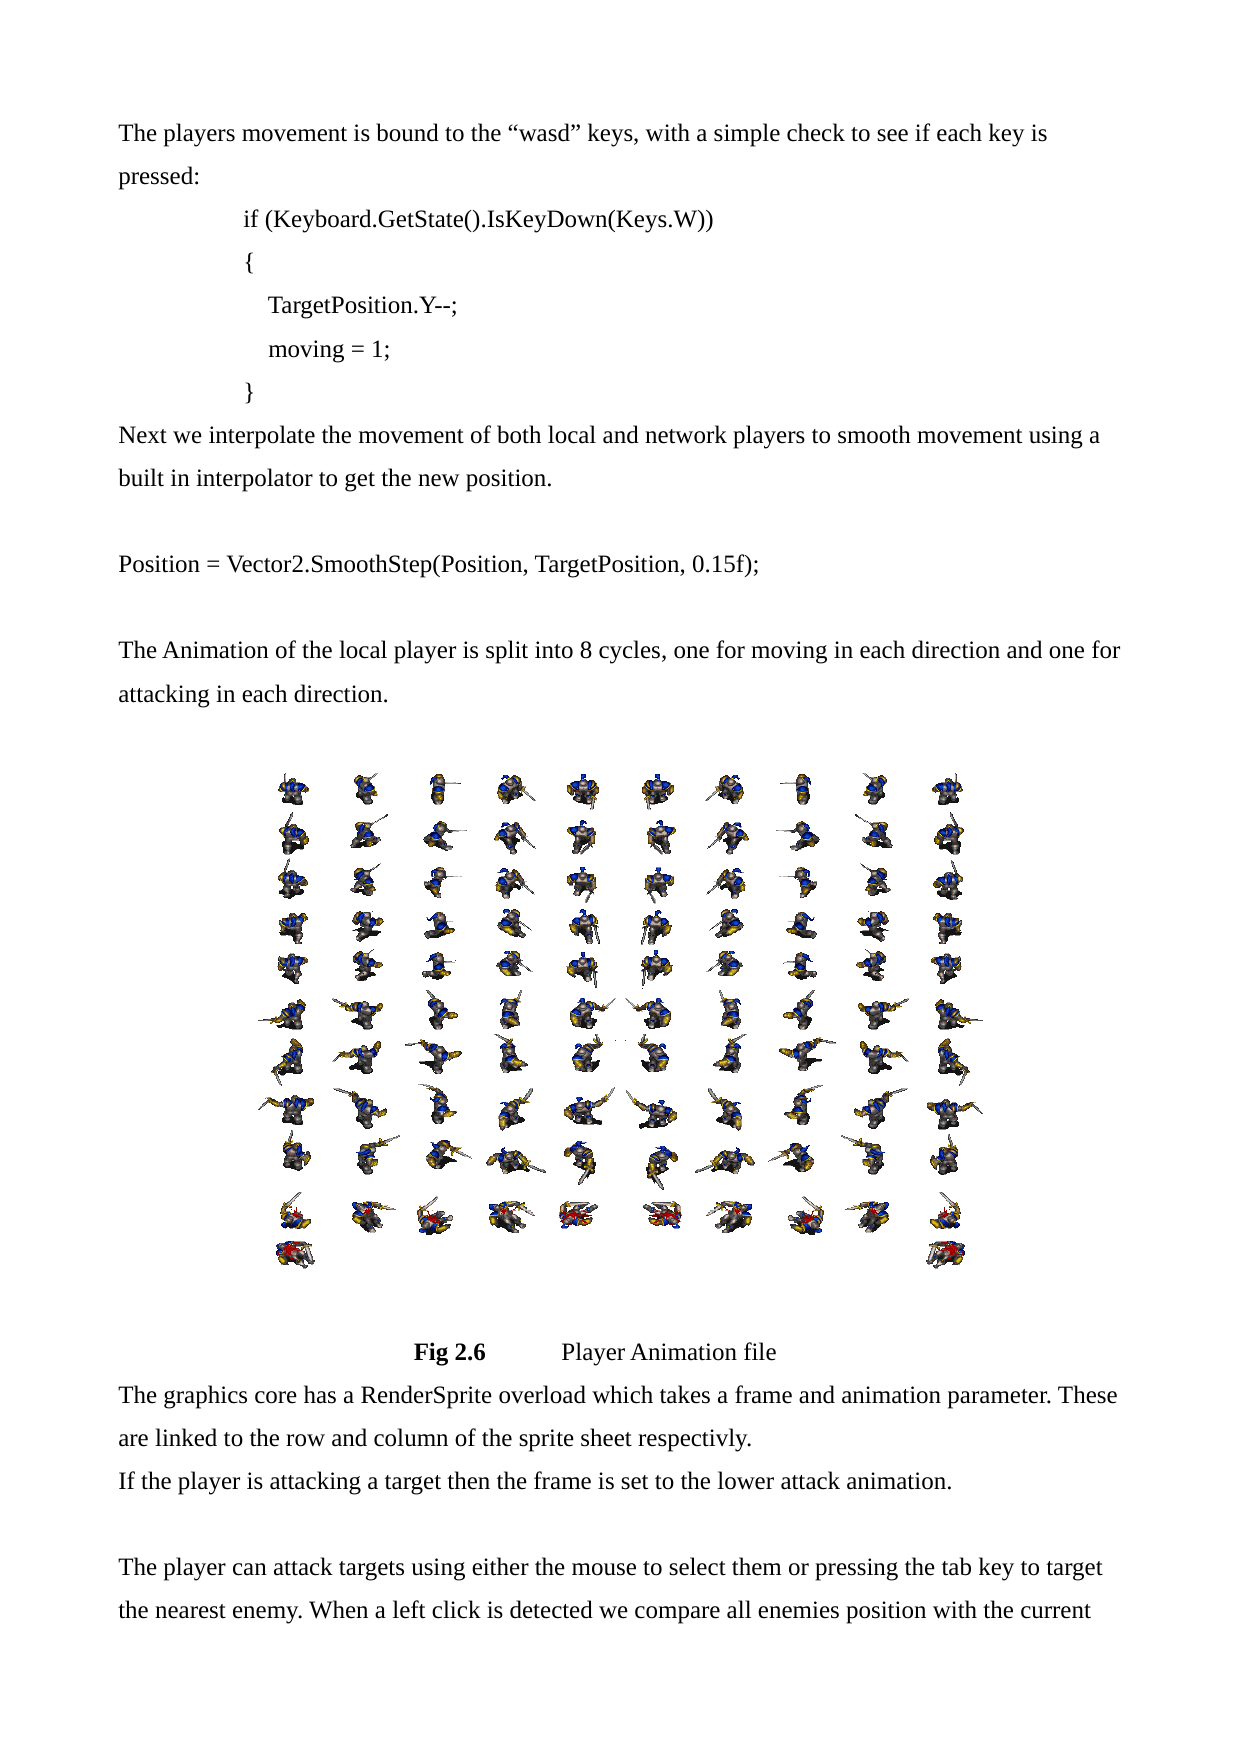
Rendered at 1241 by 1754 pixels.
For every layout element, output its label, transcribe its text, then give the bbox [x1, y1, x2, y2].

text { [118, 247, 1122, 276]
text Next we interpolate the movement of both local and network players to smooth movement using a built in interpolator to get the new position. [118, 420, 1122, 492]
text } [118, 377, 1122, 406]
text moving = 1; [118, 334, 1122, 362]
text Fig 2.6 Player Animation file [118, 765, 1122, 1366]
picture [256, 765, 984, 1323]
text The players movement is bound to the “wasd” keys, with a simple check to see if each key is pressed: if (Keyboard.GetState().IsKeyDown(Keys.W)) [118, 118, 1122, 233]
text The graphics core has a RenderSprite overload which takes a frame and animation parameter. These are linked to the row and column of the sprite sheet respectivly. [118, 1380, 1122, 1452]
text Position = Vector2.SmoothStep(Position, TargetPosition, 0.15f); [118, 549, 1122, 578]
text TargetPosition.Y--; [118, 291, 1122, 319]
text The player can attack targets using either the mouse to select them or pressing the tab key to target the nearest enemy. When a left click is detected we compare all enemies position with the current [118, 1552, 1122, 1624]
text If the player is attacking a target then the frame is set to the lower attack animation. [118, 1466, 1122, 1495]
text The Animation of the local player is split into 8 cycles, one for moving in each direction and one for attacking in each direction. [118, 636, 1122, 707]
